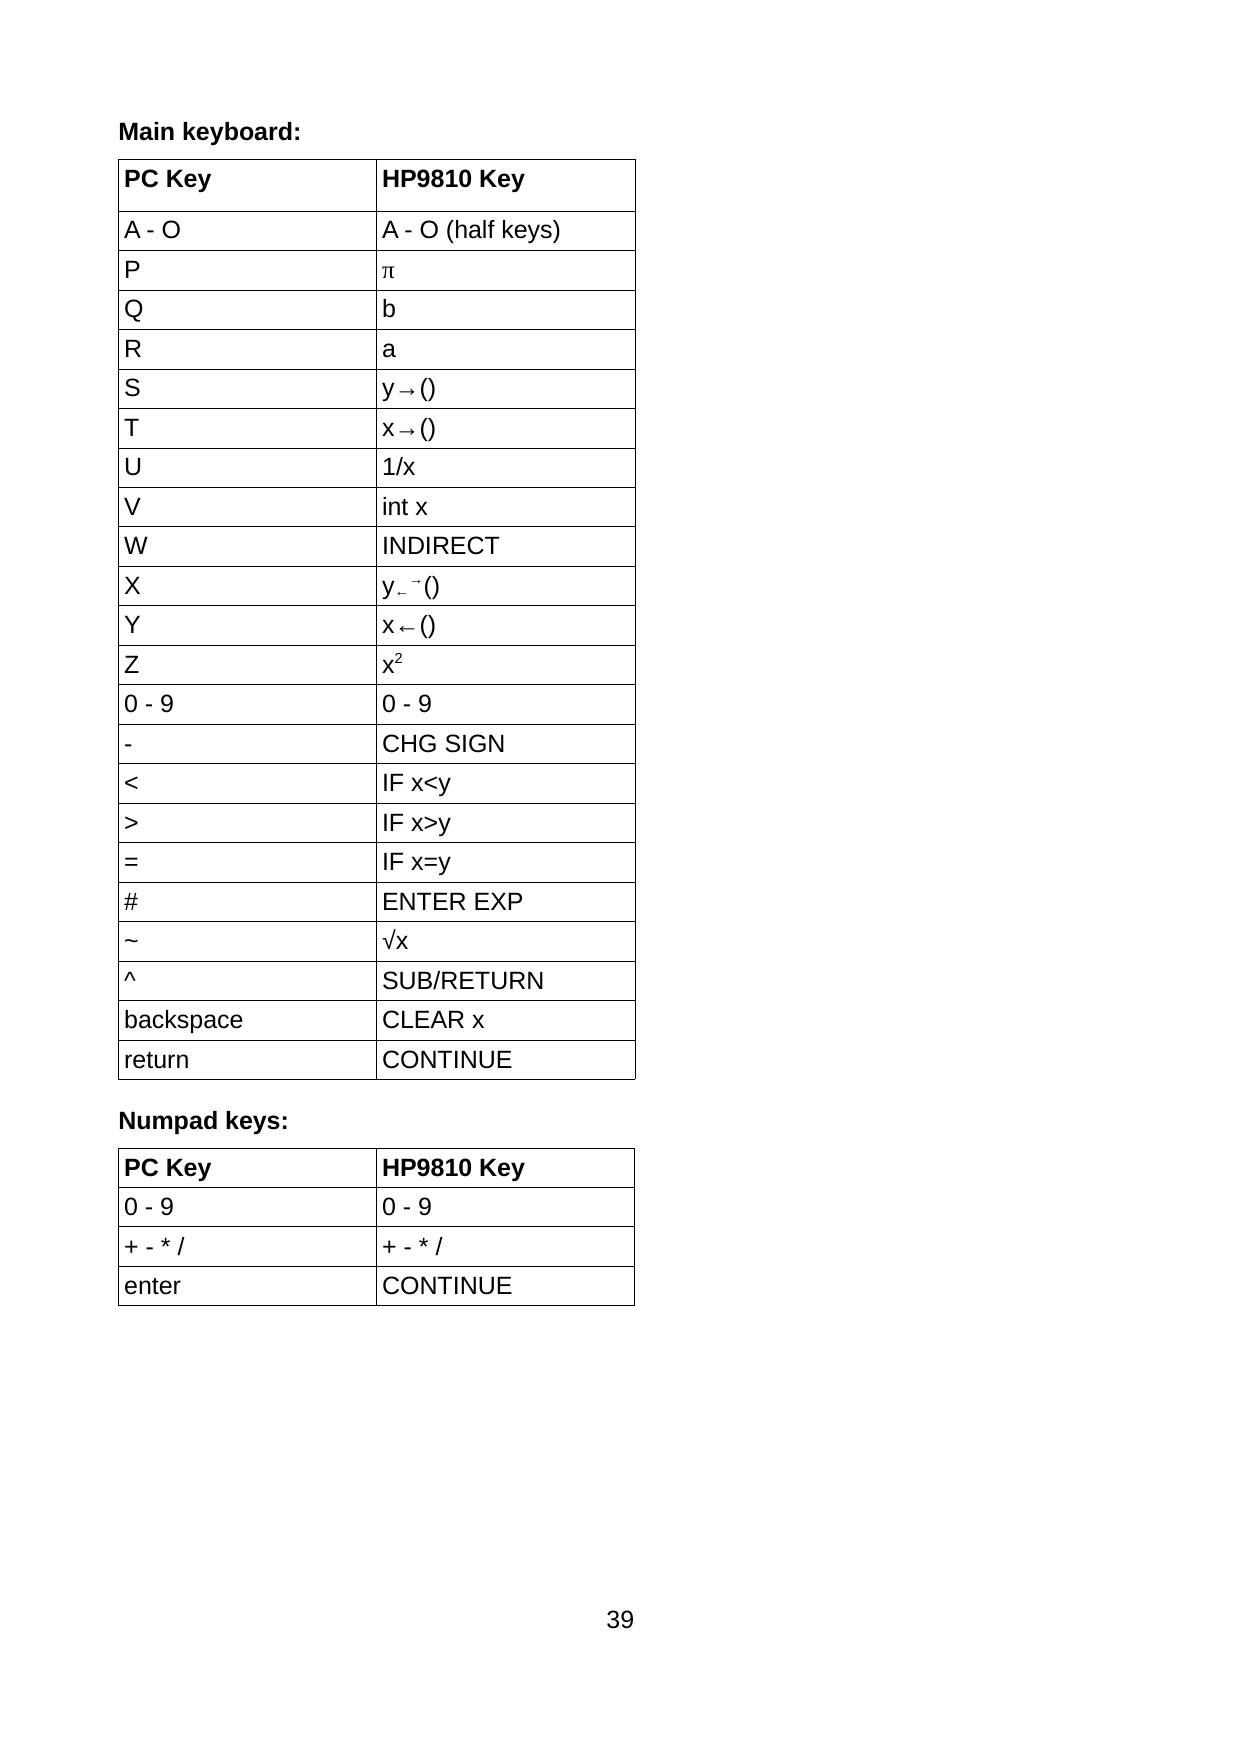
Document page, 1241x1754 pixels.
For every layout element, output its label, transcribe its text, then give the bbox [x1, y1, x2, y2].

table_cell = [119, 843, 376, 882]
table_header HP9810 Key [377, 160, 635, 211]
text Main keyboard: [118, 118, 1122, 146]
table_cell SUB/RETURN [377, 962, 635, 1000]
table_cell Z [119, 646, 376, 684]
table_cell U [119, 449, 376, 487]
table_cell π [377, 251, 635, 289]
table_cell a [377, 330, 635, 368]
table_cell Q [119, 291, 376, 329]
table_cell x→() [377, 409, 635, 447]
table_cell 0 - 9 [377, 1188, 634, 1226]
table_cell T [119, 409, 376, 447]
table_cell CLEAR x [377, 1001, 635, 1039]
table_cell enter [119, 1267, 376, 1305]
table_cell CHG SIGN [377, 725, 635, 763]
table_cell INDIRECT [377, 527, 635, 566]
table_cell backspace [119, 1001, 376, 1039]
table_cell - [119, 725, 376, 763]
table_cell 1/x [377, 449, 635, 487]
table_cell y→() [377, 370, 635, 408]
table_cell + - * / [119, 1227, 376, 1266]
table_cell y←→() [377, 567, 635, 605]
table_cell int x [377, 488, 635, 526]
table_cell V [119, 488, 376, 526]
table_cell A - O [119, 212, 376, 250]
table_cell R [119, 330, 376, 368]
table_header PC Key [119, 160, 376, 211]
table_cell S [119, 370, 376, 408]
table_cell < [119, 764, 376, 803]
table_cell √x [377, 922, 635, 961]
table_cell x←() [377, 606, 635, 645]
table_cell ~ [119, 922, 376, 961]
table_cell > [119, 804, 376, 842]
table_cell X [119, 567, 376, 605]
table_cell return [119, 1041, 376, 1079]
table_cell 0 - 9 [119, 1188, 376, 1226]
table_cell IF x=y [377, 843, 635, 882]
table_cell 0 - 9 [377, 685, 635, 724]
table_cell IF x<y [377, 764, 635, 803]
table_cell 0 - 9 [119, 685, 376, 724]
table_cell ^ [119, 962, 376, 1000]
text Numpad keys: [118, 1107, 1122, 1135]
table_cell x2 [377, 646, 635, 684]
table_cell CONTINUE [377, 1041, 635, 1079]
table_cell # [119, 883, 376, 921]
table_cell + - * / [377, 1227, 634, 1266]
table_cell IF x>y [377, 804, 635, 842]
table_header HP9810 Key [377, 1149, 634, 1187]
table_cell P [119, 251, 376, 289]
table_cell ENTER EXP [377, 883, 635, 921]
table_cell A - O (half keys) [377, 212, 635, 250]
table_cell b [377, 291, 635, 329]
table_cell Y [119, 606, 376, 645]
table_cell CONTINUE [377, 1267, 634, 1305]
table_cell W [119, 527, 376, 566]
table_header PC Key [119, 1149, 376, 1187]
